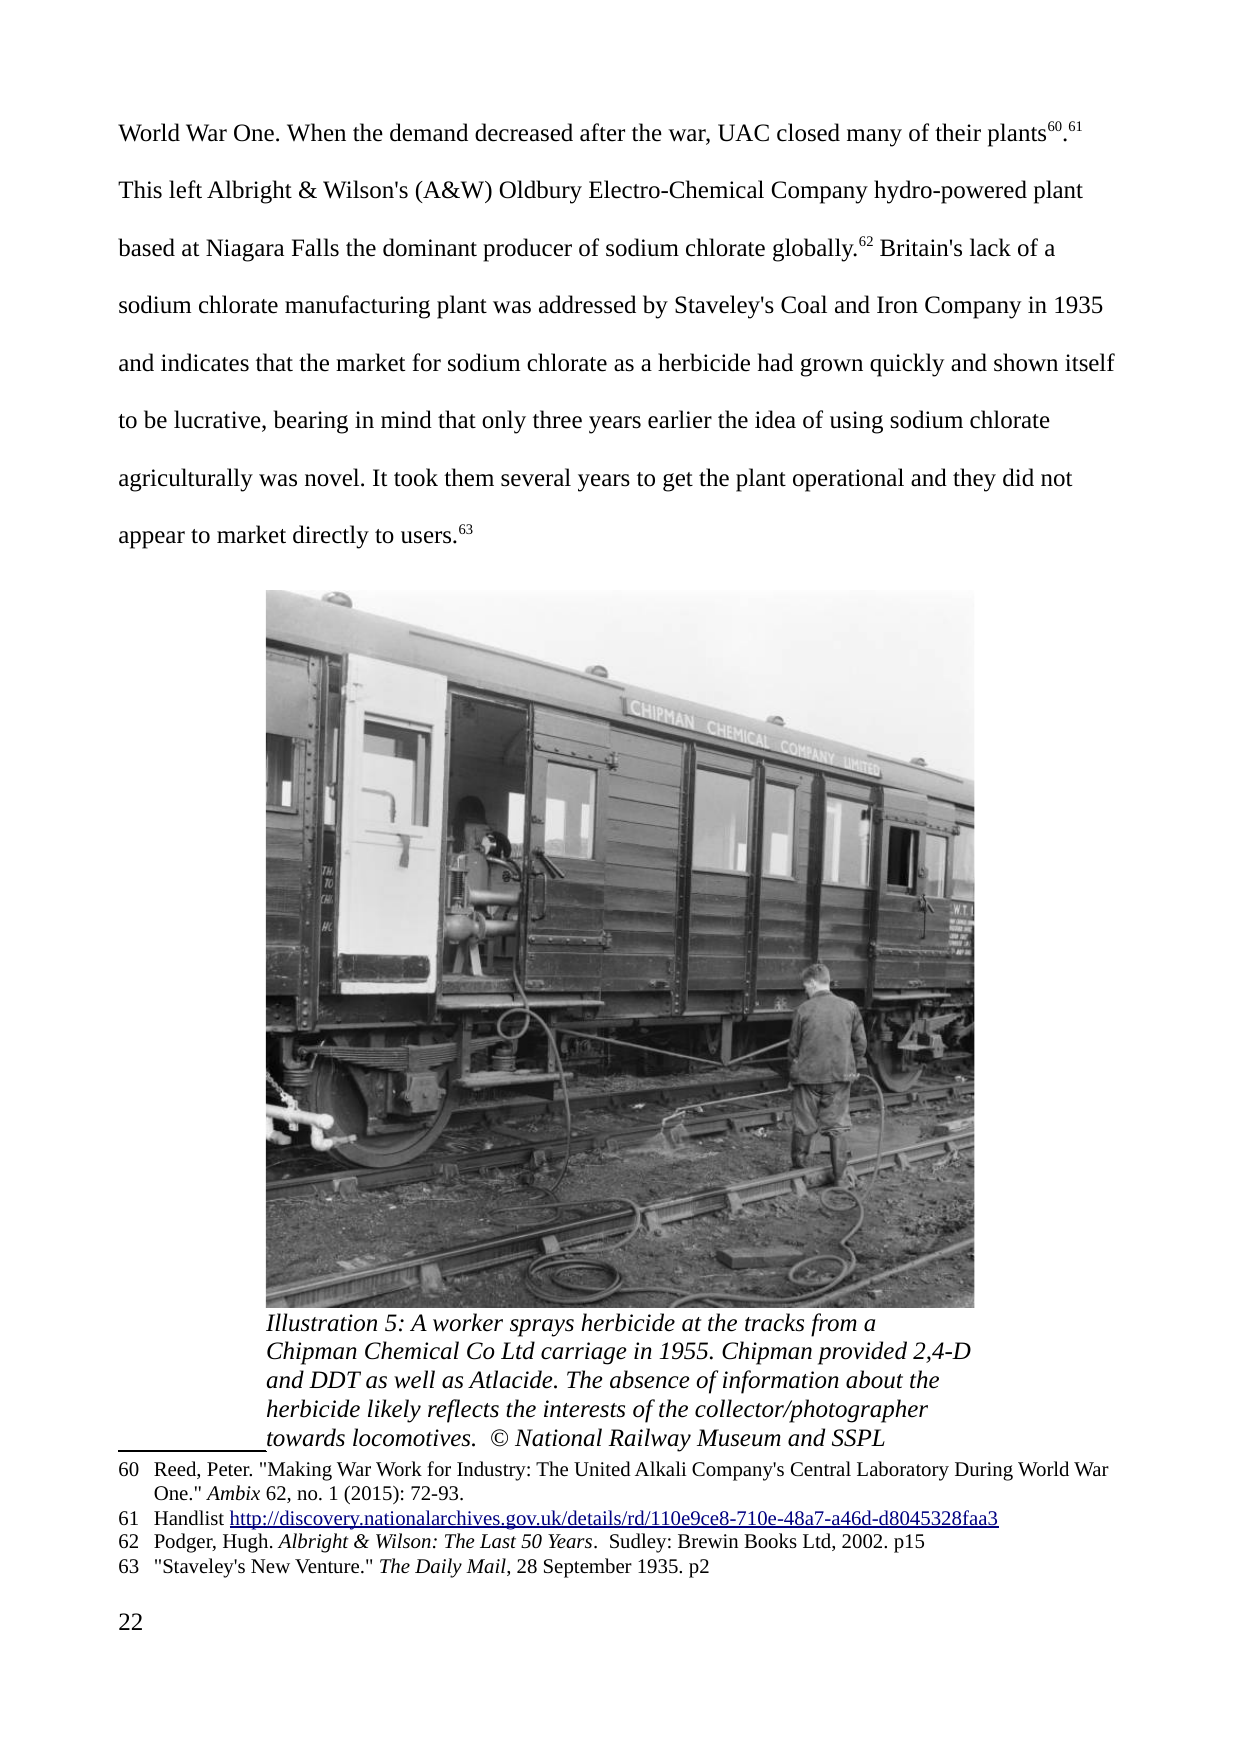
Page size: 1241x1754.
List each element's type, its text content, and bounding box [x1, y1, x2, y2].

picture [265, 590, 975, 1308]
text Handlist http://discovery.nationalarchives.gov.uk/details/rd/110e9ce8-710e-48a7-a46d-d8045328faa3 [118, 1505, 1122, 1529]
text "Staveley's New Venture." The Daily Mail, 28 September 1935. p2 [118, 1553, 1122, 1578]
text Illustration 5: A worker sprays herbicide at the tracks from a Chipman Chemical Co Ltd carriage in 1955. Chipman provided 2,4-D and DDT as well as Atlacide. The absence of information about the herbicide likely reflects the interests of the collector/photographer towards locomotives. © National Railway Museum and SSPL [266, 1308, 974, 1451]
text Reed, Peter. "Making War Work for Industry: The United Alkali Company's Central Laboratory During World War One." Ambix 62, no. 1 (2015): 72-93. [118, 1457, 1122, 1505]
text World War One. When the demand decreased after the war, UAC closed many of their plants. This left Albright & Wilson's (A&W) Oldbury Electro-Chemical Company hydro-powered plant based at Niagara Falls the dominant producer of sodium chlorate globally. Britain's lack of a sodium chlorate manufacturing plant was addressed by Staveley's Coal and Iron Company in 1935 and indicates that the market for sodium chlorate as a herbicide had grown quickly and shown itself to be lucrative, bearing in mind that only three years earlier the idea of using sodium chlorate agriculturally was novel. It took them several years to get the plant operational and they did not appear to market directly to users. [118, 118, 1122, 549]
text Podger, Hugh. Albright & Wilson: The Last 50 Years. Sudley: Brewin Books Ltd, 2002. p15 [118, 1529, 1122, 1553]
